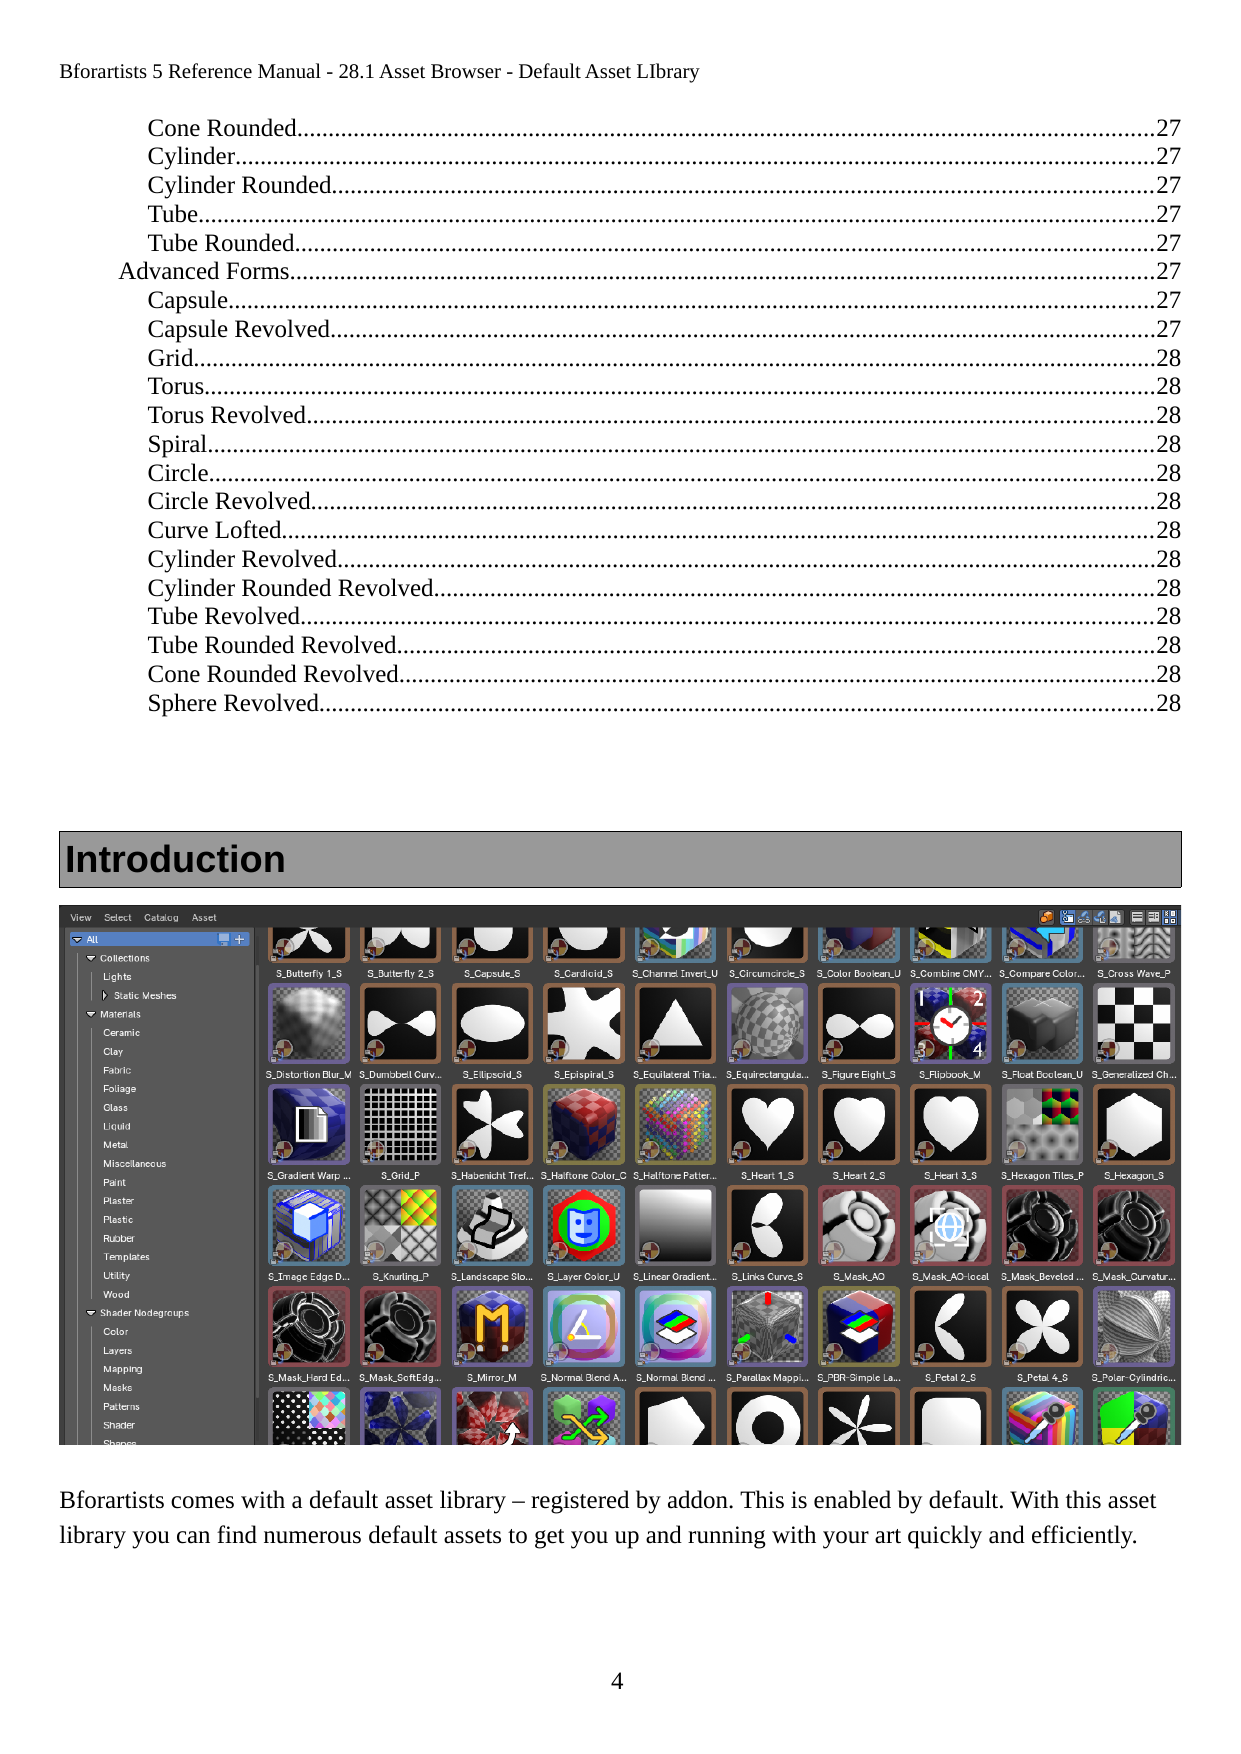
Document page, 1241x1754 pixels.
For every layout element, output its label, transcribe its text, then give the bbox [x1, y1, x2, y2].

text Cylinder Revolved 28 [147, 544, 1181, 573]
text Circle 28 [147, 458, 1181, 486]
table_header Introduction [60, 832, 1181, 887]
text Sphere Revolved 28 [147, 688, 1181, 716]
text Curve Lofted 28 [147, 515, 1181, 544]
text Bforartists comes with a default asset library – registered by addon. This is enabled by default. With this asset library you can find numerous default assets to get you up and running with your art quickly and efficiently. [59, 1485, 1181, 1548]
text Cone Rounded Revolved 28 [147, 659, 1181, 688]
text Advanced Forms 27 [118, 256, 1181, 285]
text Cylinder Rounded 27 [147, 170, 1181, 199]
text Tube 27 [147, 199, 1181, 228]
text Capsule 27 [147, 285, 1181, 314]
text Torus 28 [147, 371, 1181, 400]
text Capsule Revolved 27 [147, 314, 1181, 343]
text Tube Rounded 27 [147, 228, 1181, 256]
text Cone Rounded 27 [147, 113, 1181, 141]
text Grid 28 [147, 343, 1181, 371]
picture [59, 905, 1182, 1445]
text Cylinder 27 [147, 141, 1181, 170]
text Spiral 28 [147, 429, 1181, 458]
text Tube Rounded Revolved 28 [147, 630, 1181, 659]
text Torus Revolved 28 [147, 400, 1181, 429]
text Cylinder Rounded Revolved 28 [147, 573, 1181, 601]
text Tube Revolved 28 [147, 601, 1181, 630]
text Circle Revolved 28 [147, 486, 1181, 515]
